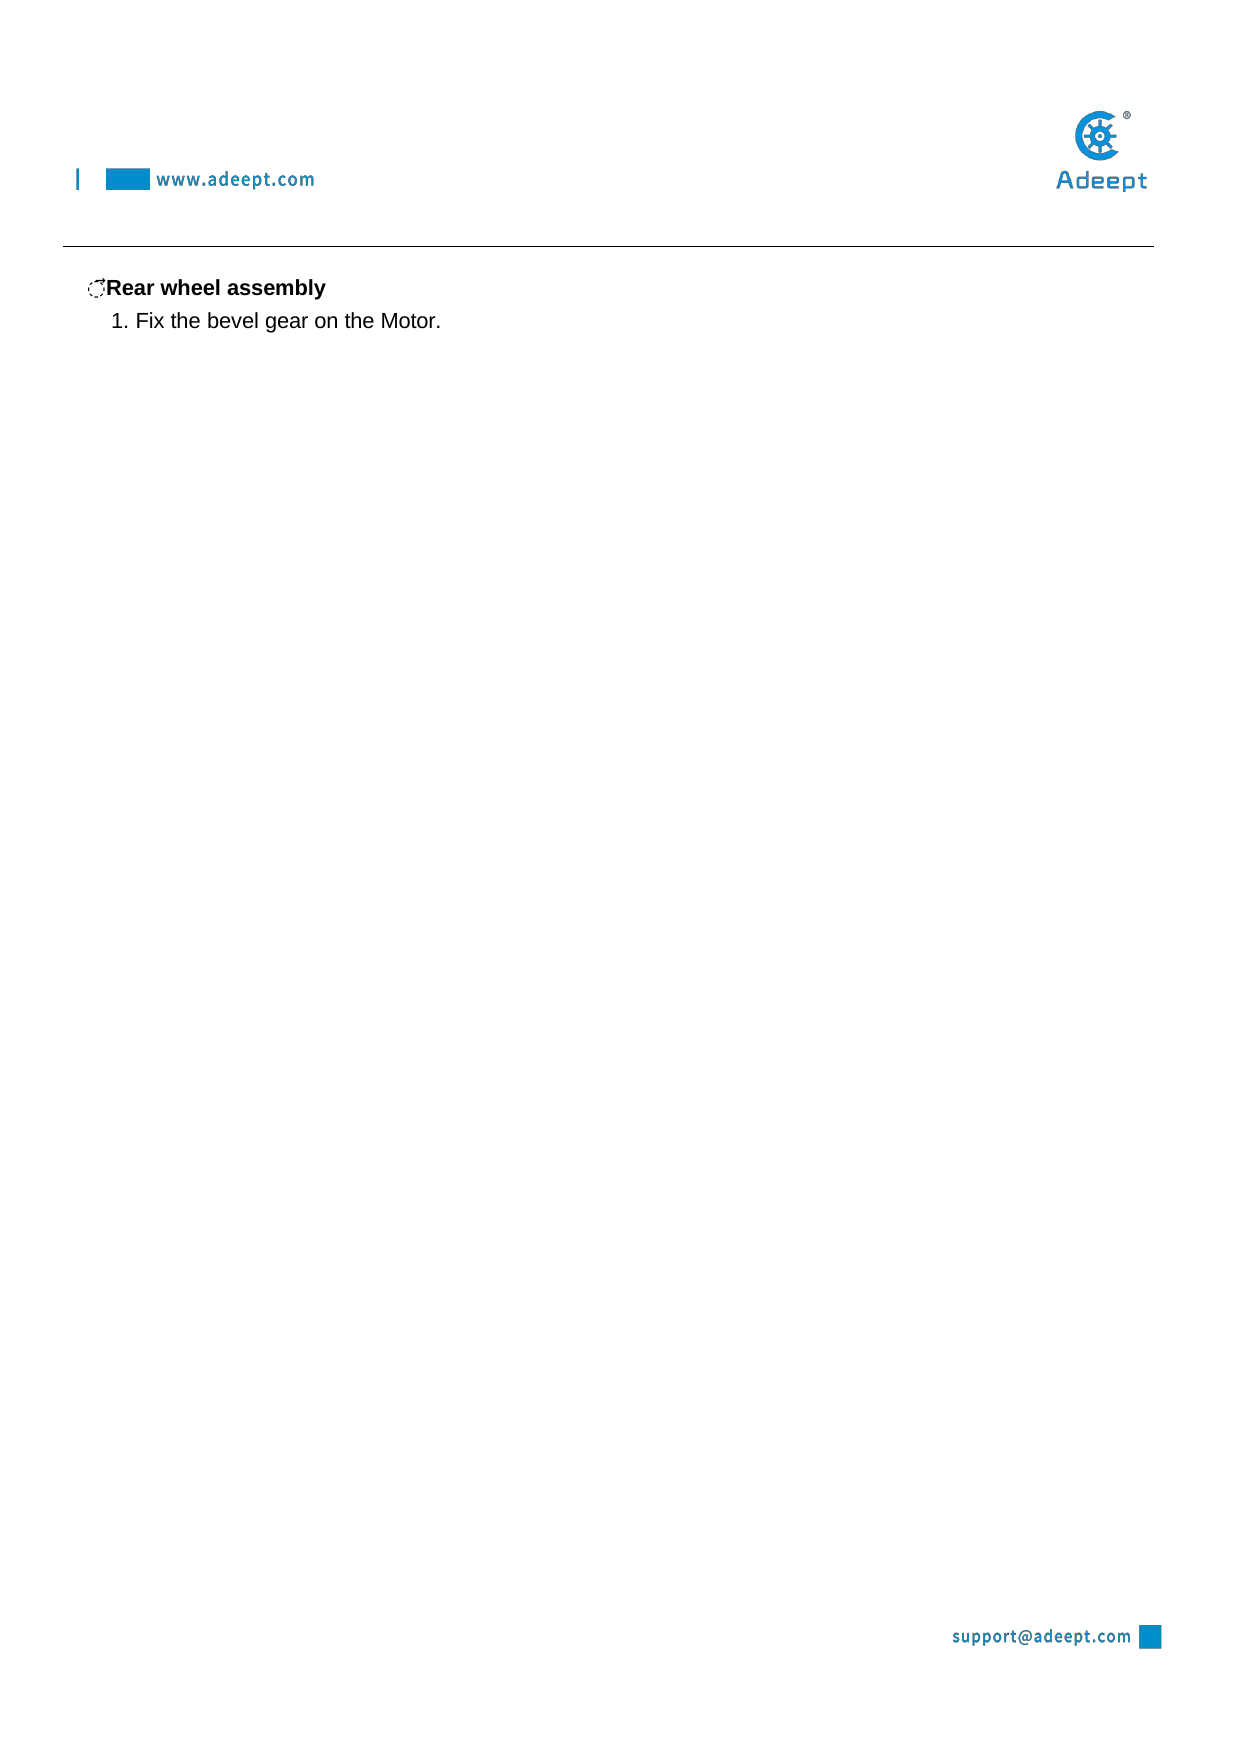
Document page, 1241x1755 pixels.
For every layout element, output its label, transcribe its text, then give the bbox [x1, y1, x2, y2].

subtitle ⃗Rear wheel assembly [87, 274, 1184, 301]
list Fix the bevel gear on the Motor. [111, 308, 1184, 334]
